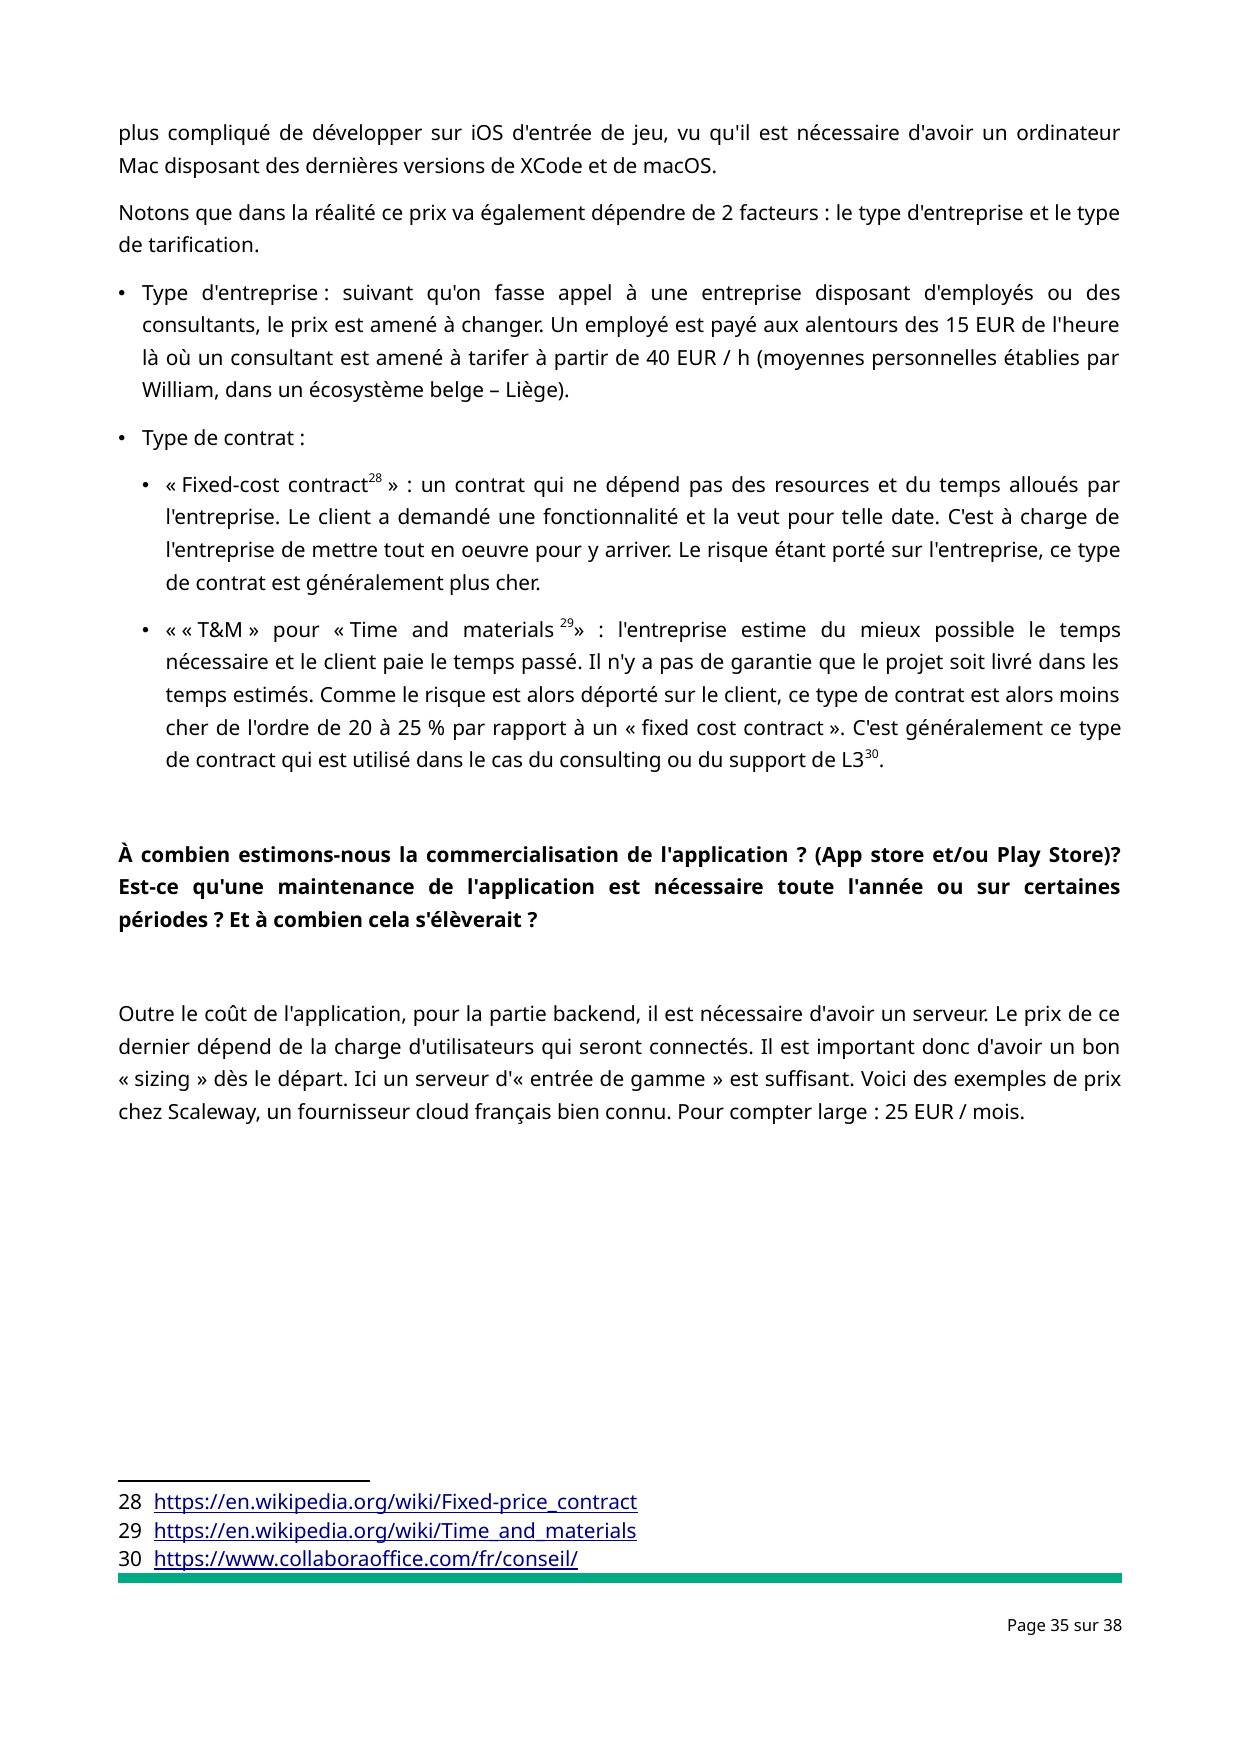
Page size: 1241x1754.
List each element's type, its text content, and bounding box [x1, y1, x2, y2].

list Type de contrat : [118, 423, 1122, 451]
list Type d'entreprise : suivant qu'on fasse appel à une entreprise disposant d'employés ou des consultants, le prix est amené à changer. Un employé est payé aux alentours des 15 EUR de l'heure là où un consultant est amené à tarifer à partir de 40 EUR / h (moyennes personnelles établies par William, dans un écosystème belge – Liège). [118, 278, 1122, 404]
text plus compliqué de développer sur iOS d'entrée de jeu, vu qu'il est nécessaire d'avoir un ordinateur Mac disposant des dernières versions de XCode et de macOS. [118, 118, 1122, 179]
text Outre le coût de l'application, pour la partie backend, il est nécessaire d'avoir un serveur. Le prix de ce dernier dépend de la charge d'utilisateurs qui seront connectés. Il est important donc d'avoir un bon « sizing » dès le départ. Ici un serveur d'« entrée de gamme » est suffisant. Voici des exemples de prix chez Scaleway, un fournisseur cloud français bien connu. Pour compter large : 25 EUR / mois. [118, 999, 1122, 1126]
text Notons que dans la réalité ce prix va également dépendre de 2 facteurs : le type d'entreprise et le type de tarification. [118, 198, 1122, 259]
list « « T&M » pour « Time and materials » : l'entreprise estime du mieux possible le temps nécessaire et le client paie le temps passé. Il n'y a pas de garantie que le projet soit livré dans les temps estimés. Comme le risque est alors déporté sur le client, ce type de contrat est alors moins cher de l'ordre de 20 à 25 % par rapport à un « fixed cost contract ». C'est généralement ce type de contract qui est utilisé dans le cas du consulting ou du support de L3. [142, 615, 1122, 774]
list https://en.wikipedia.org/wiki/Fixed-price_contract [118, 1487, 1122, 1516]
list https://www.collaboraoffice.com/fr/conseil/ [118, 1544, 1122, 1573]
list https://en.wikipedia.org/wiki/Time_and_materials [118, 1516, 1122, 1544]
list « Fixed-cost contract » : un contrat qui ne dépend pas des resources et du temps alloués par l'entreprise. Le client a demandé une fonctionnalité et la veut pour telle date. C'est à charge de l'entreprise de mettre tout en oeuvre pour y arriver. Le risque étant porté sur l'entreprise, ce type de contrat est généralement plus cher. [142, 470, 1122, 596]
text À combien estimons-nous la commercialisation de l'application ? (App store et/ou Play Store)? Est-ce qu'une maintenance de l'application est nécessaire toute l'année ou sur certaines périodes ? Et à combien cela s'élèverait ? [118, 840, 1122, 933]
